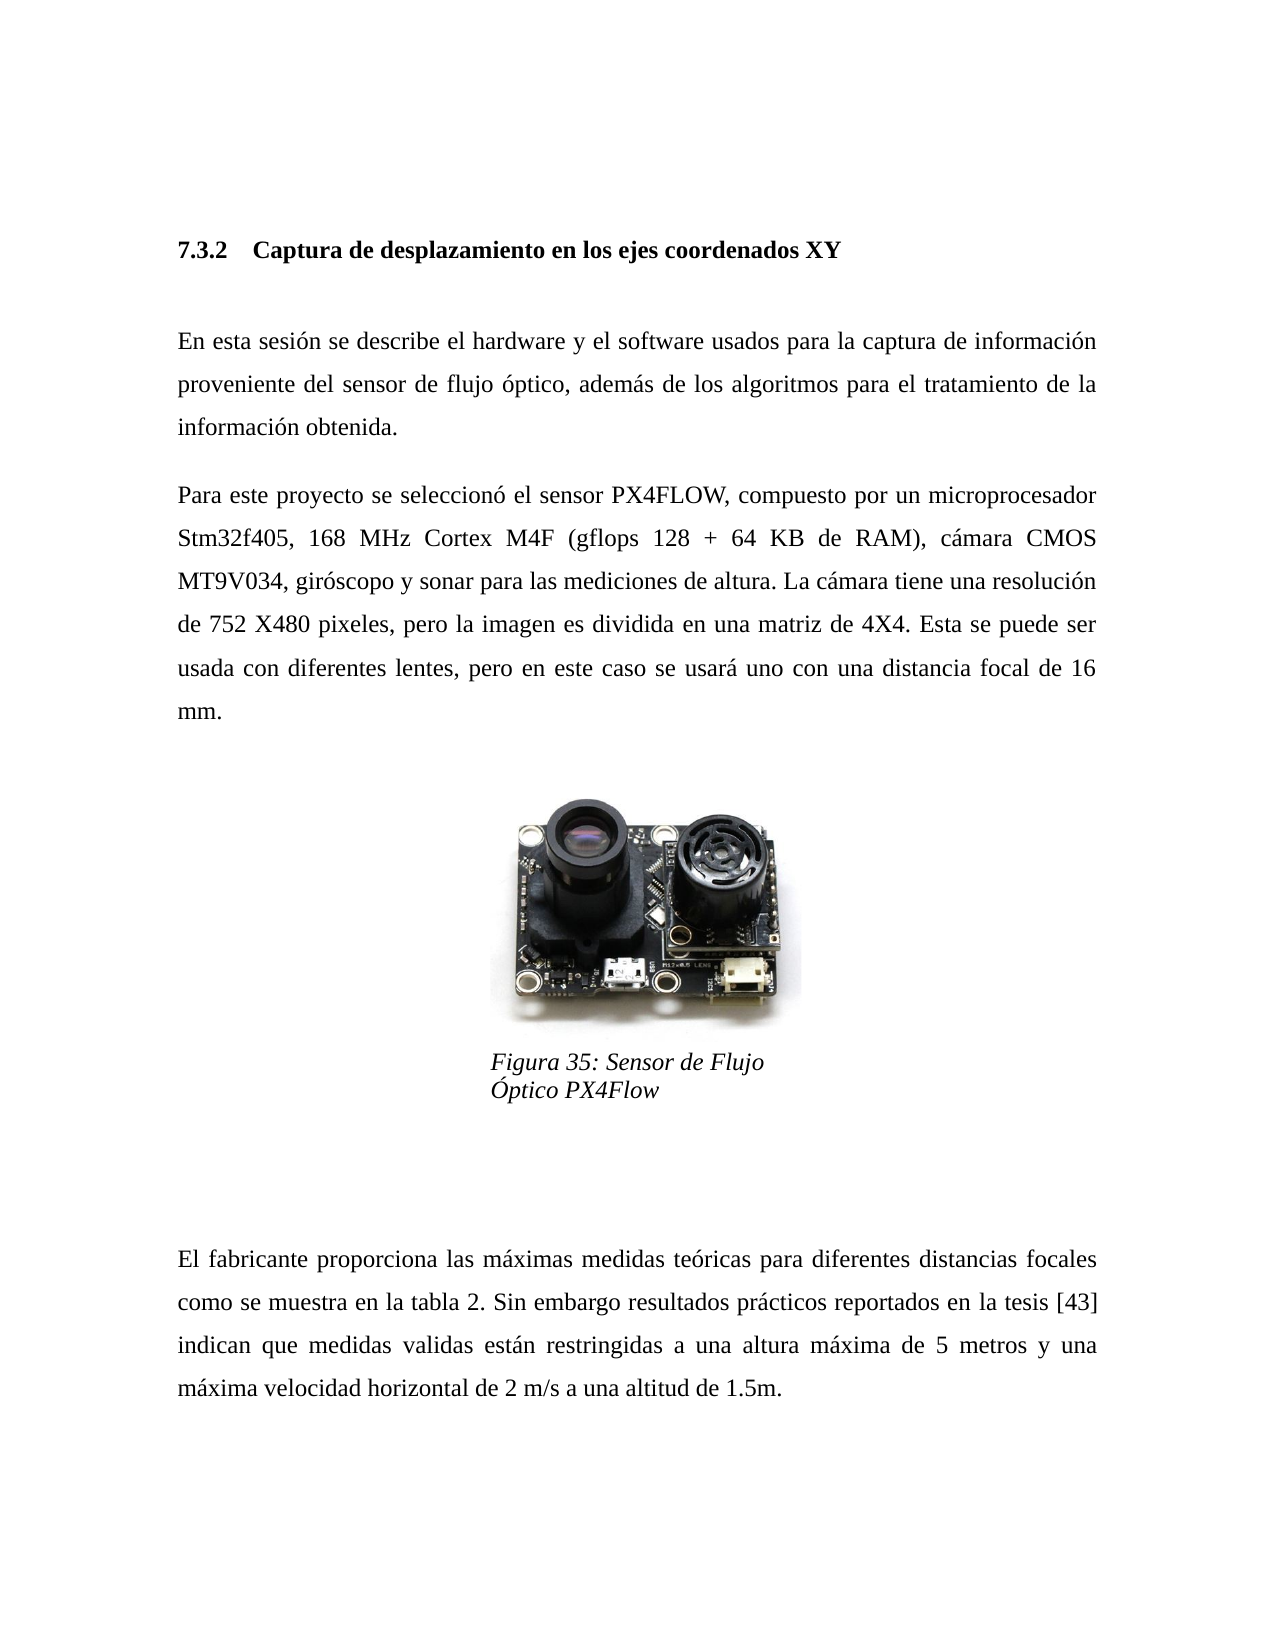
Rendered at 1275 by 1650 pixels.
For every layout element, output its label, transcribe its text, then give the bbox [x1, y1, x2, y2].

text En esta sesión se describe el hardware y el software usados para la captura de información proveniente del sensor de flujo óptico, además de los algoritmos para el tratamiento de la información obtenida. [177, 326, 1098, 441]
text Para este proyecto se seleccionó el sensor PX4FLOW, compuesto por un microprocesador Stm32f405, 168 MHz Cortex M4F (gflops 128 + 64 KB de RAM), cámara CMOS MT9V034, giróscopo y sonar para las mediciones de altura. La cámara tiene una resolución de 752 X480 pixeles, pero la imagen es dividida en una matriz de 4X4. Esta se puede ser usada con diferentes lentes, pero en este caso se usará uno con una distancia focal de 16 mm. [177, 480, 1098, 724]
text El fabricante proporciona las máximas medidas teóricas para diferentes distancias focales como se muestra en la tabla 2. Sin embargo resultados prácticos reportados en la tesis [43] indican que medidas validas están restringidas a una altura máxima de 5 metros y una máxima velocidad horizontal de 2 m/s a una altitud de 1.5m. [177, 1244, 1098, 1402]
text Figura 35: Sensor de Flujo Óptico PX4Flow [490, 1042, 802, 1104]
subtitle Captura de desplazamiento en los ejes coordenados XY [177, 235, 1098, 264]
picture [490, 787, 802, 1042]
